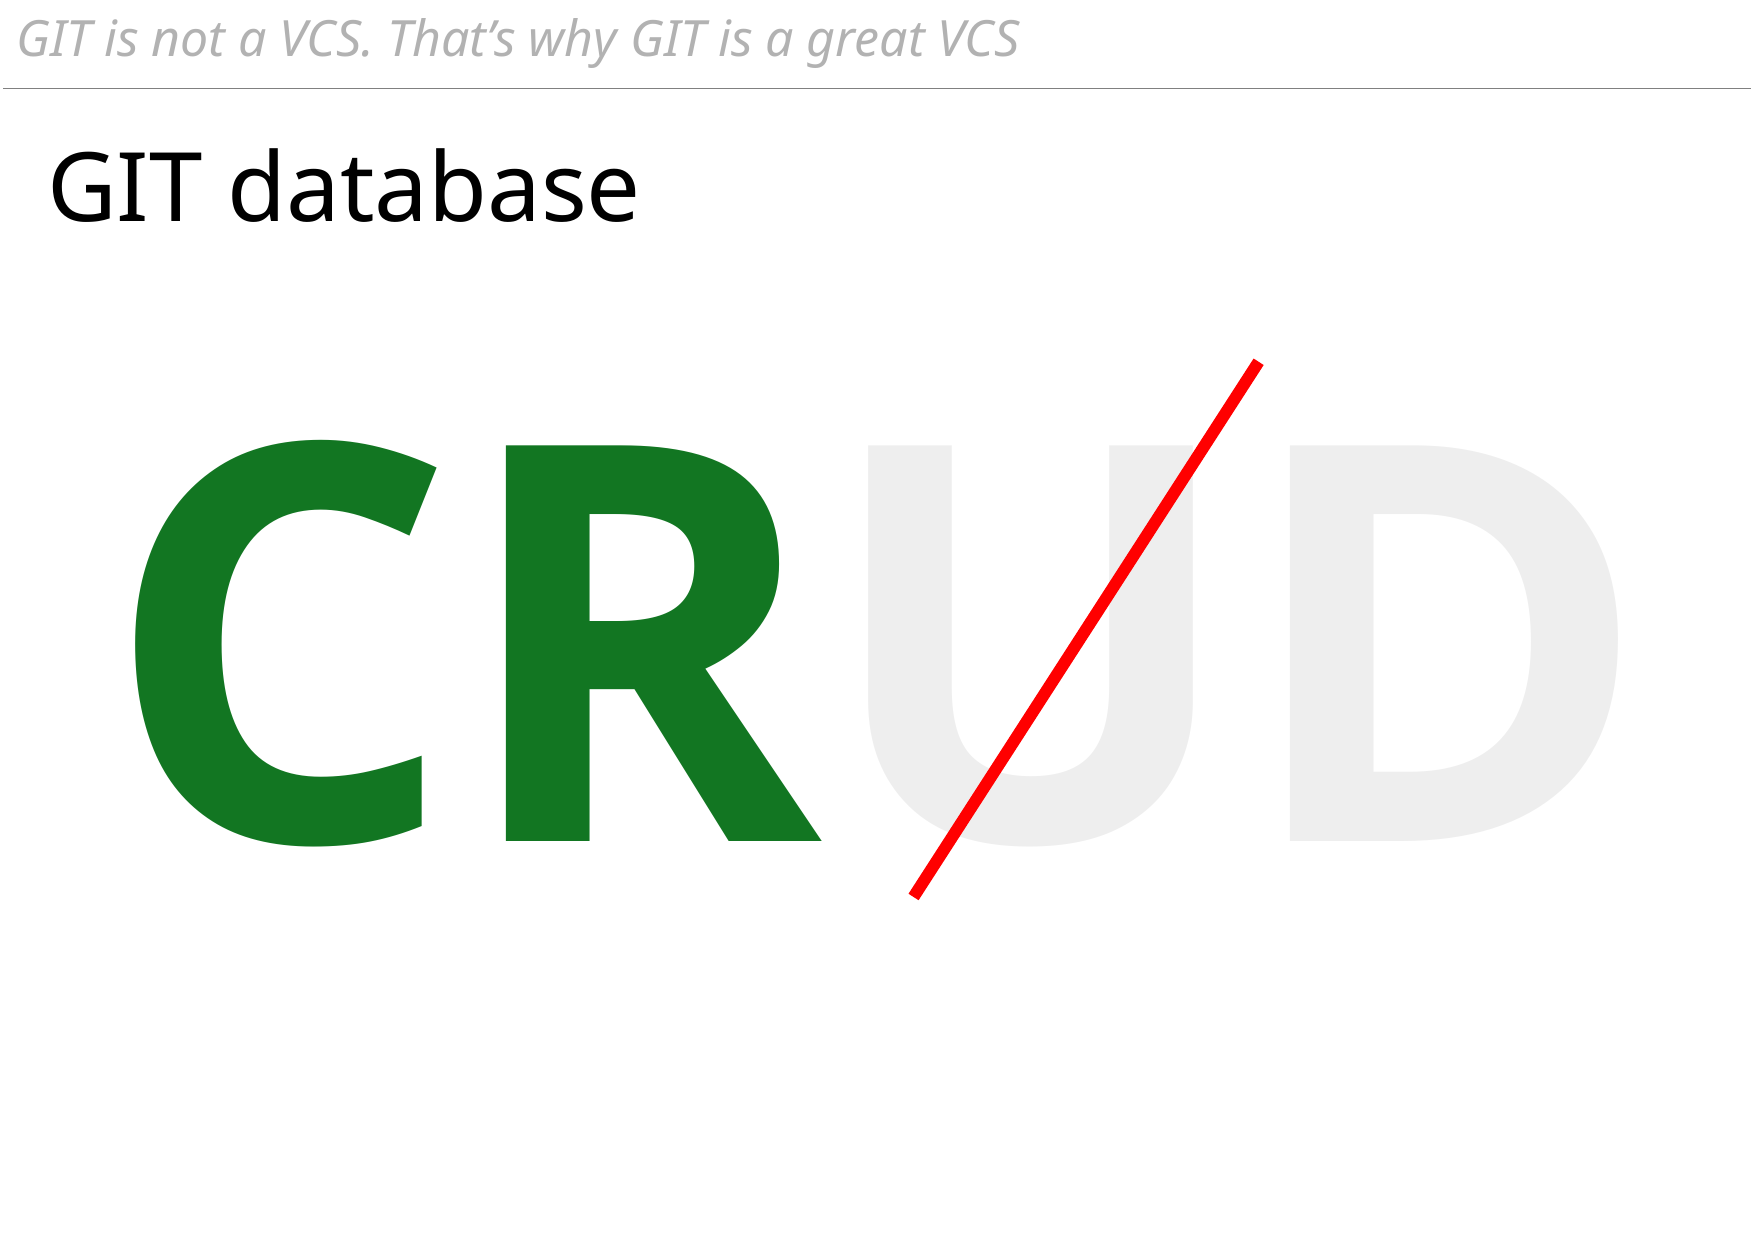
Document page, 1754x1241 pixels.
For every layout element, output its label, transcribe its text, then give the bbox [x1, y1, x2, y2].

text CRUD [3, 249, 1751, 1004]
text GIT database [3, 118, 1751, 249]
